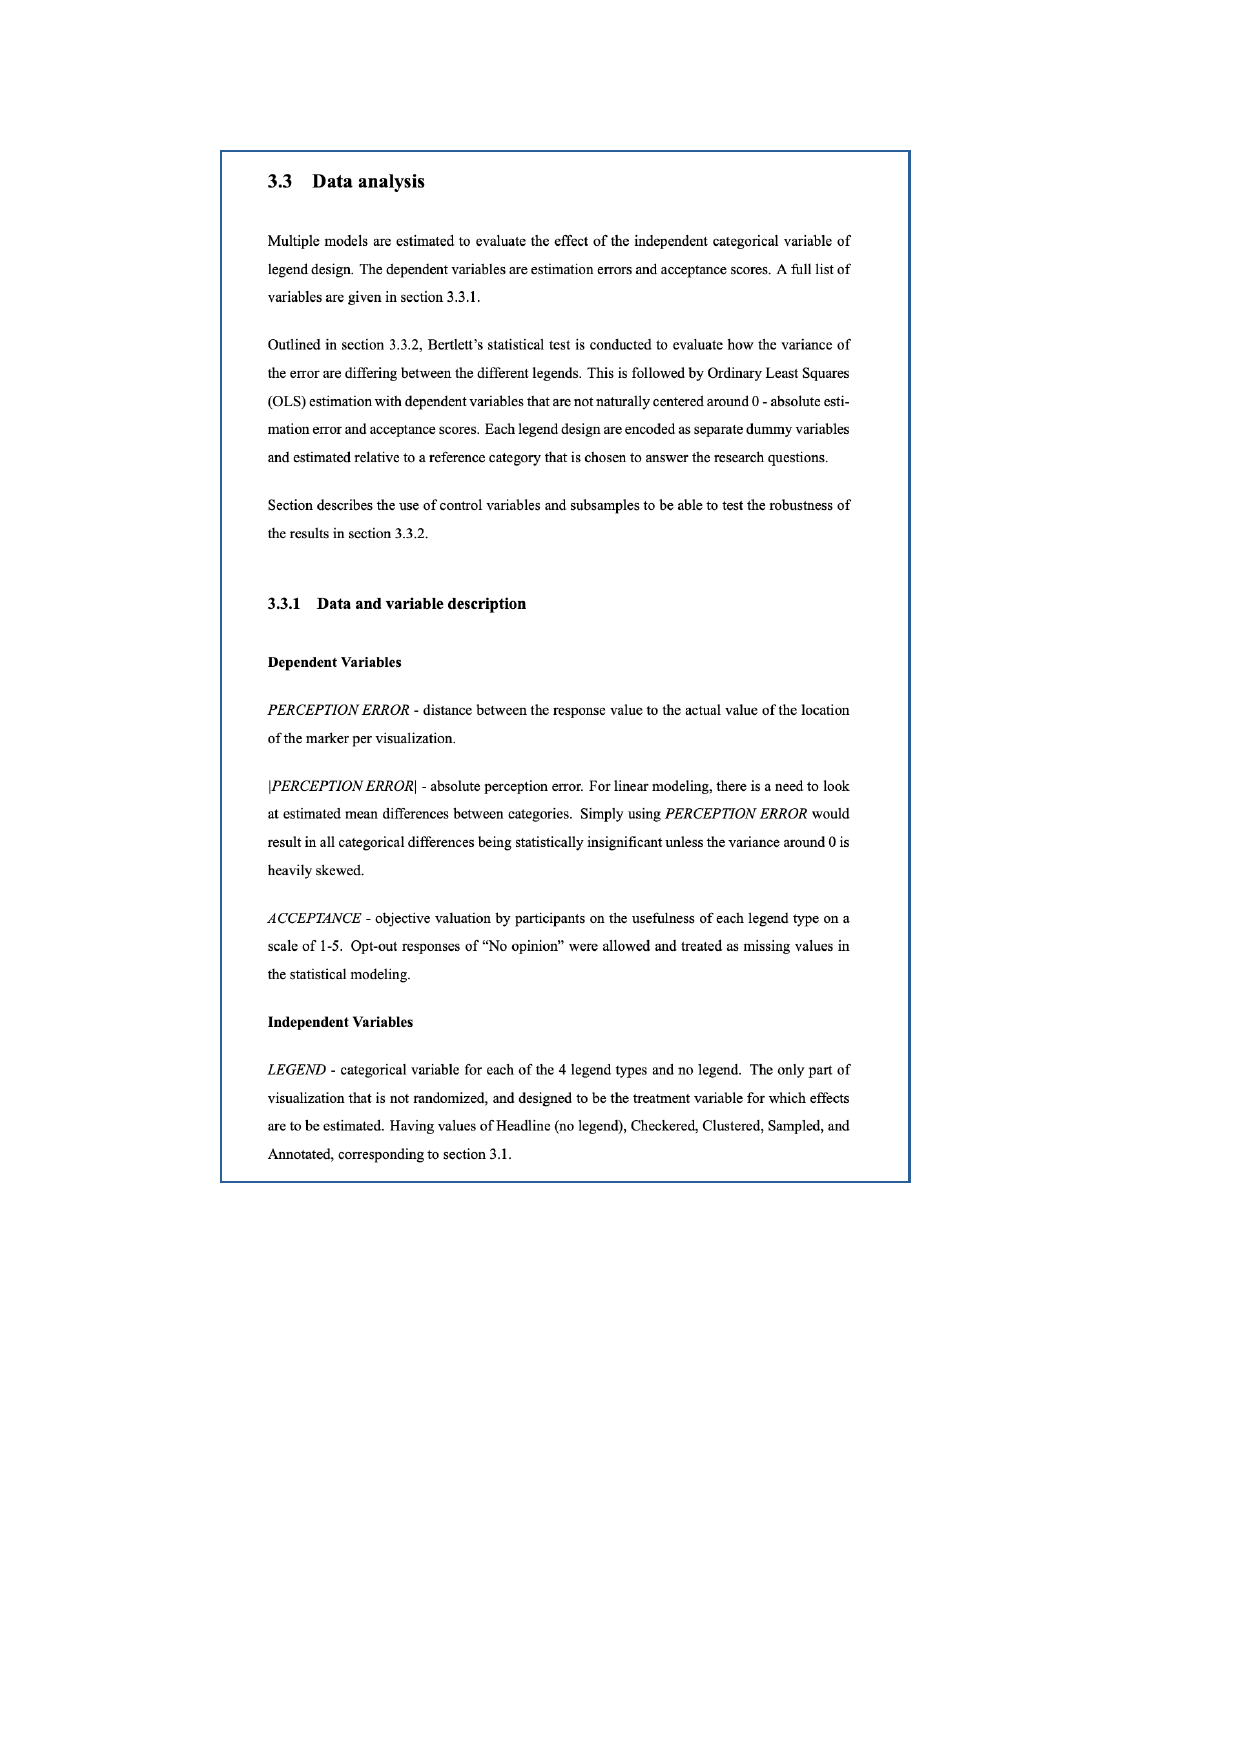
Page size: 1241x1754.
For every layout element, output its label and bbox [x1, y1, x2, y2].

picture [224, 154, 906, 1178]
